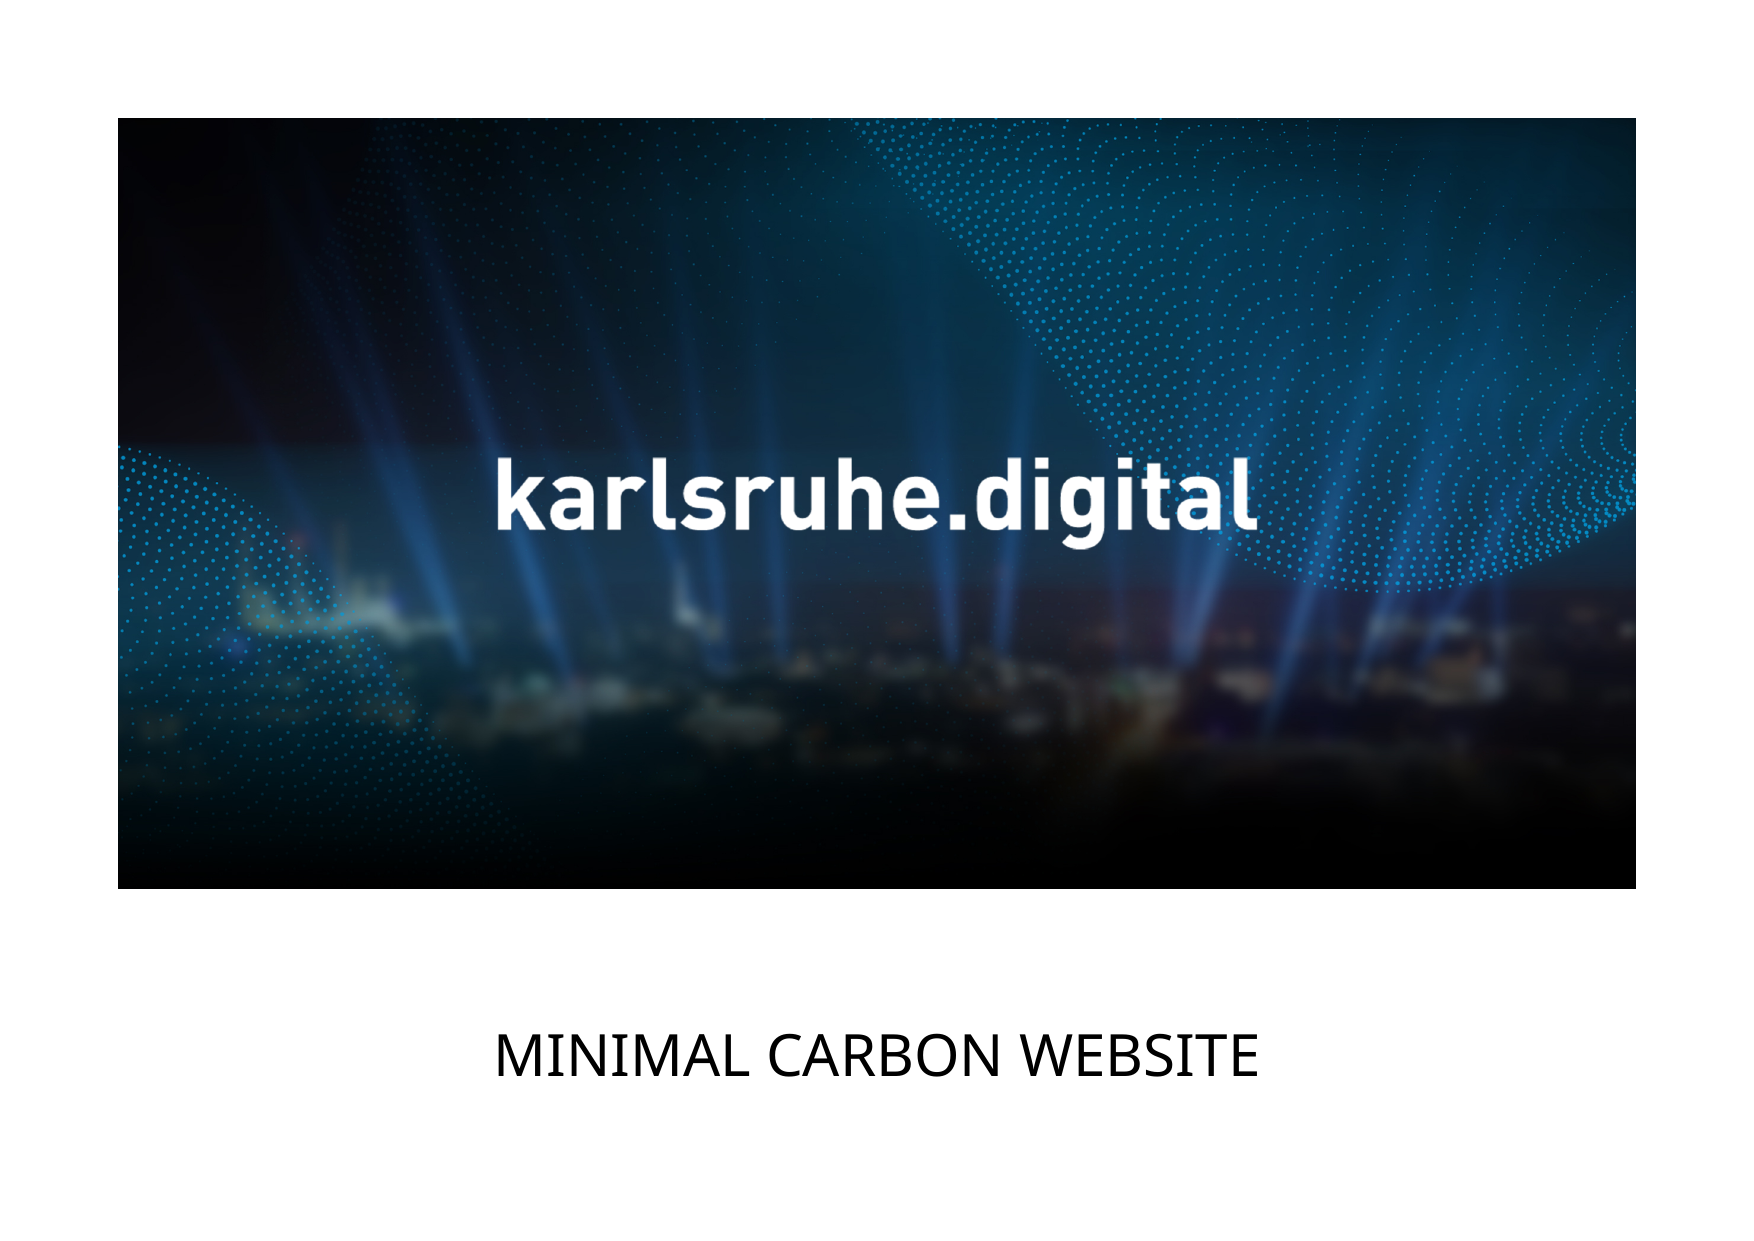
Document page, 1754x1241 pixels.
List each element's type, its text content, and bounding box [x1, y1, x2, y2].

text MINIMAL CARBON WEBSITE [118, 1014, 1636, 1093]
